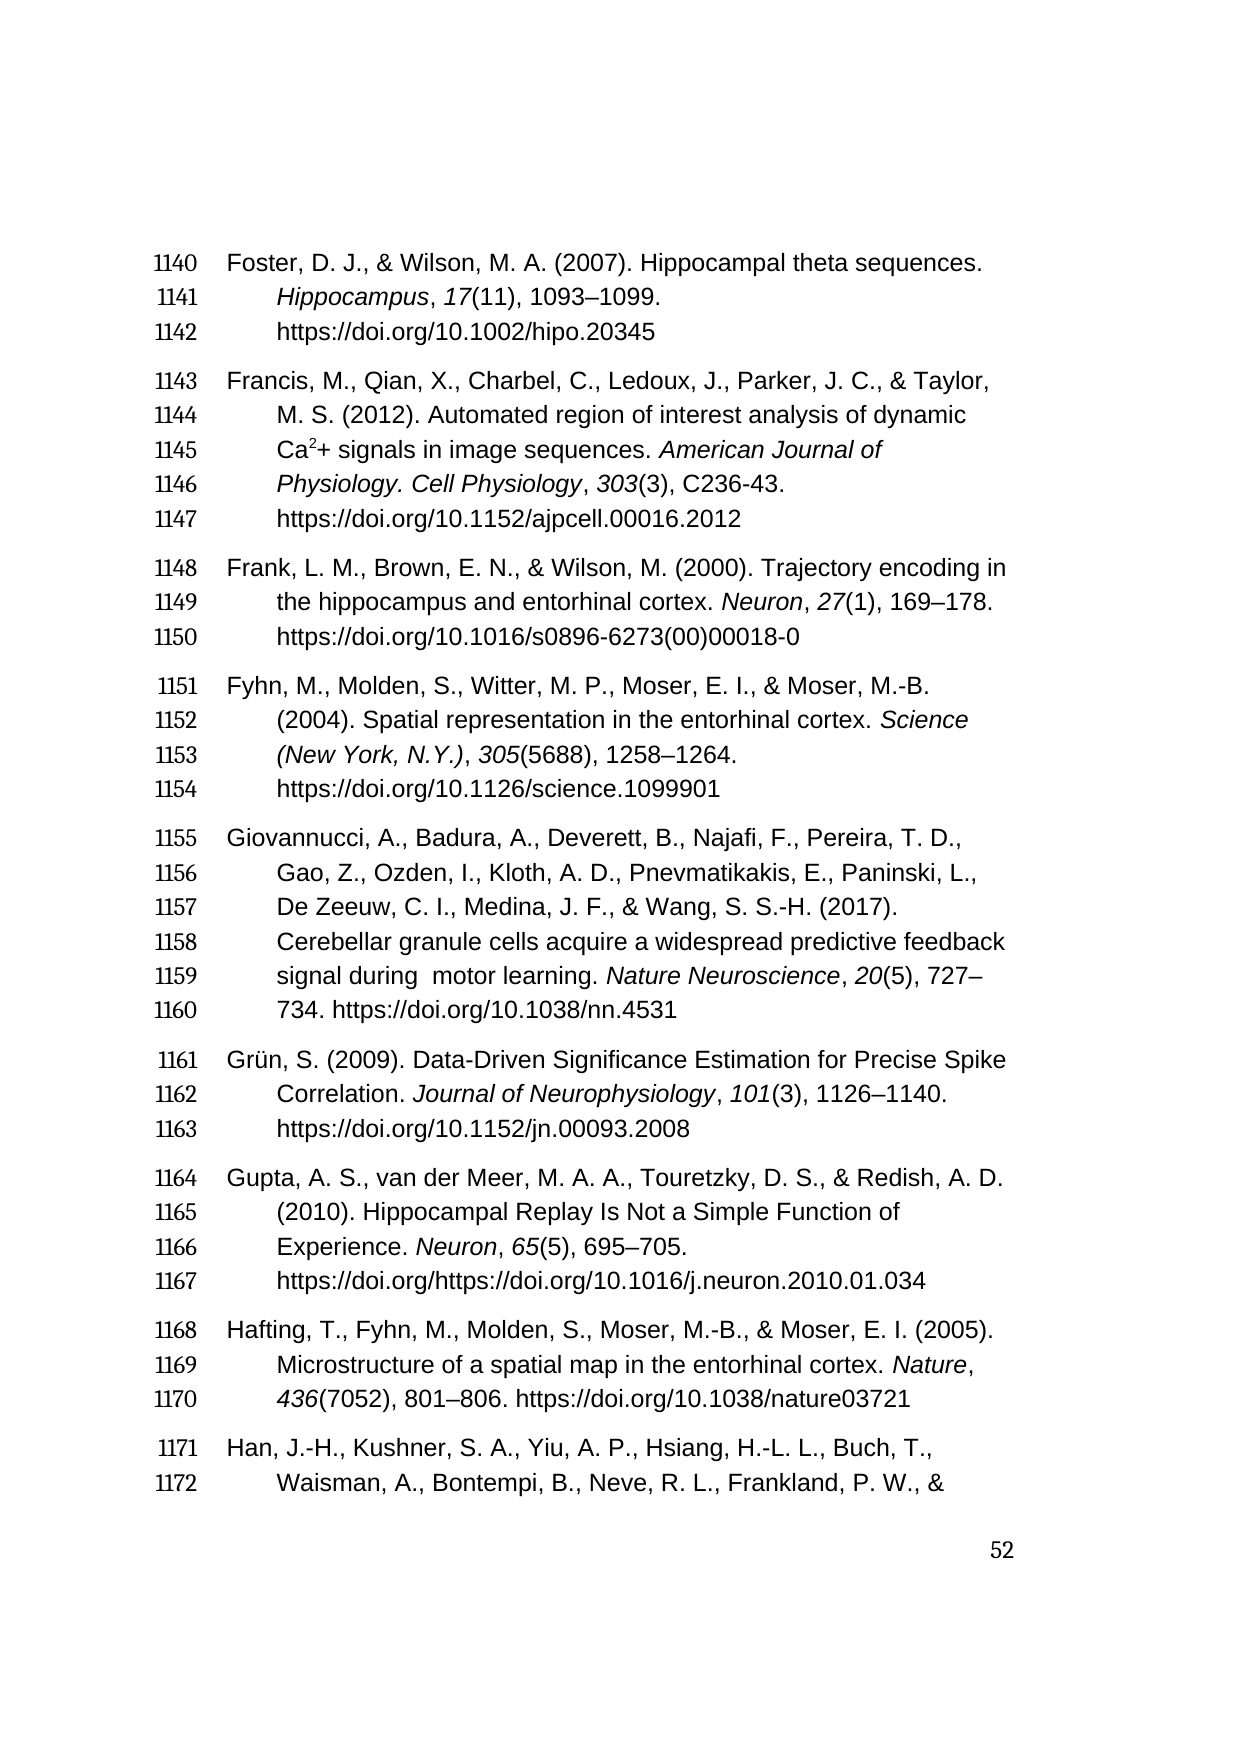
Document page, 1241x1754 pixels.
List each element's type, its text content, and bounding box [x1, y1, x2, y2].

text Han, J.-H., Kushner, S. A., Yiu, A. P., Hsiang, H.-L. L., Buch, T., Waisman, A., Bontempi, B., Neve, R. L., Frankland, P. W., & [226, 1433, 1014, 1496]
text Foster, D. J., & Wilson, M. A. (2007). Hippocampal theta sequences. Hippocampus, 17(11), 1093–1099. https://doi.org/10.1002/hipo.20345 [226, 248, 1014, 345]
text Frank, L. M., Brown, E. N., & Wilson, M. (2000). Trajectory encoding in the hippocampus and entorhinal cortex. Neuron, 27(1), 169–178. https://doi.org/10.1016/s0896-6273(00)00018-0 [226, 553, 1014, 650]
text Hafting, T., Fyhn, M., Molden, S., Moser, M.-B., & Moser, E. I. (2005). Microstructure of a spatial map in the entorhinal cortex. Nature, 436(7052), 801–806. https://doi.org/10.1038/nature03721 [226, 1315, 1014, 1413]
text Giovannucci, A., Badura, A., Deverett, B., Najafi, F., Pereira, T. D., Gao, Z., Ozden, I., Kloth, A. D., Pnevmatikakis, E., Paninski, L., De Zeeuw, C. I., Medina, J. F., & Wang, S. S.-H. (2017). Cerebellar granule cells acquire a widespread predictive feedback signal during motor learning. Nature Neuroscience, 20(5), 727–734. https://doi.org/10.1038/nn.4531 [226, 823, 1014, 1024]
text Fyhn, M., Molden, S., Witter, M. P., Moser, E. I., & Moser, M.-B. (2004). Spatial representation in the entorhinal cortex. Science (New York, N.Y.), 305(5688), 1258–1264. https://doi.org/10.1126/science.1099901 [226, 671, 1014, 803]
text Gupta, A. S., van der Meer, M. A. A., Touretzky, D. S., & Redish, A. D. (2010). Hippocampal Replay Is Not a Simple Function of Experience. Neuron, 65(5), 695–705. https://doi.org/https://doi.org/10.1016/j.neuron.2010.01.034 [226, 1163, 1014, 1295]
text Francis, M., Qian, X., Charbel, C., Ledoux, J., Parker, J. C., & Taylor, M. S. (2012). Automated region of interest analysis of dynamic Ca2+ signals in image sequences. American Journal of Physiology. Cell Physiology, 303(3), C236-43. https://doi.org/10.1152/ajpcell.00016.2012 [226, 366, 1014, 532]
text Grün, S. (2009). Data-Driven Significance Estimation for Precise Spike Correlation. Journal of Neurophysiology, 101(3), 1126–1140. https://doi.org/10.1152/jn.00093.2008 [226, 1044, 1014, 1142]
